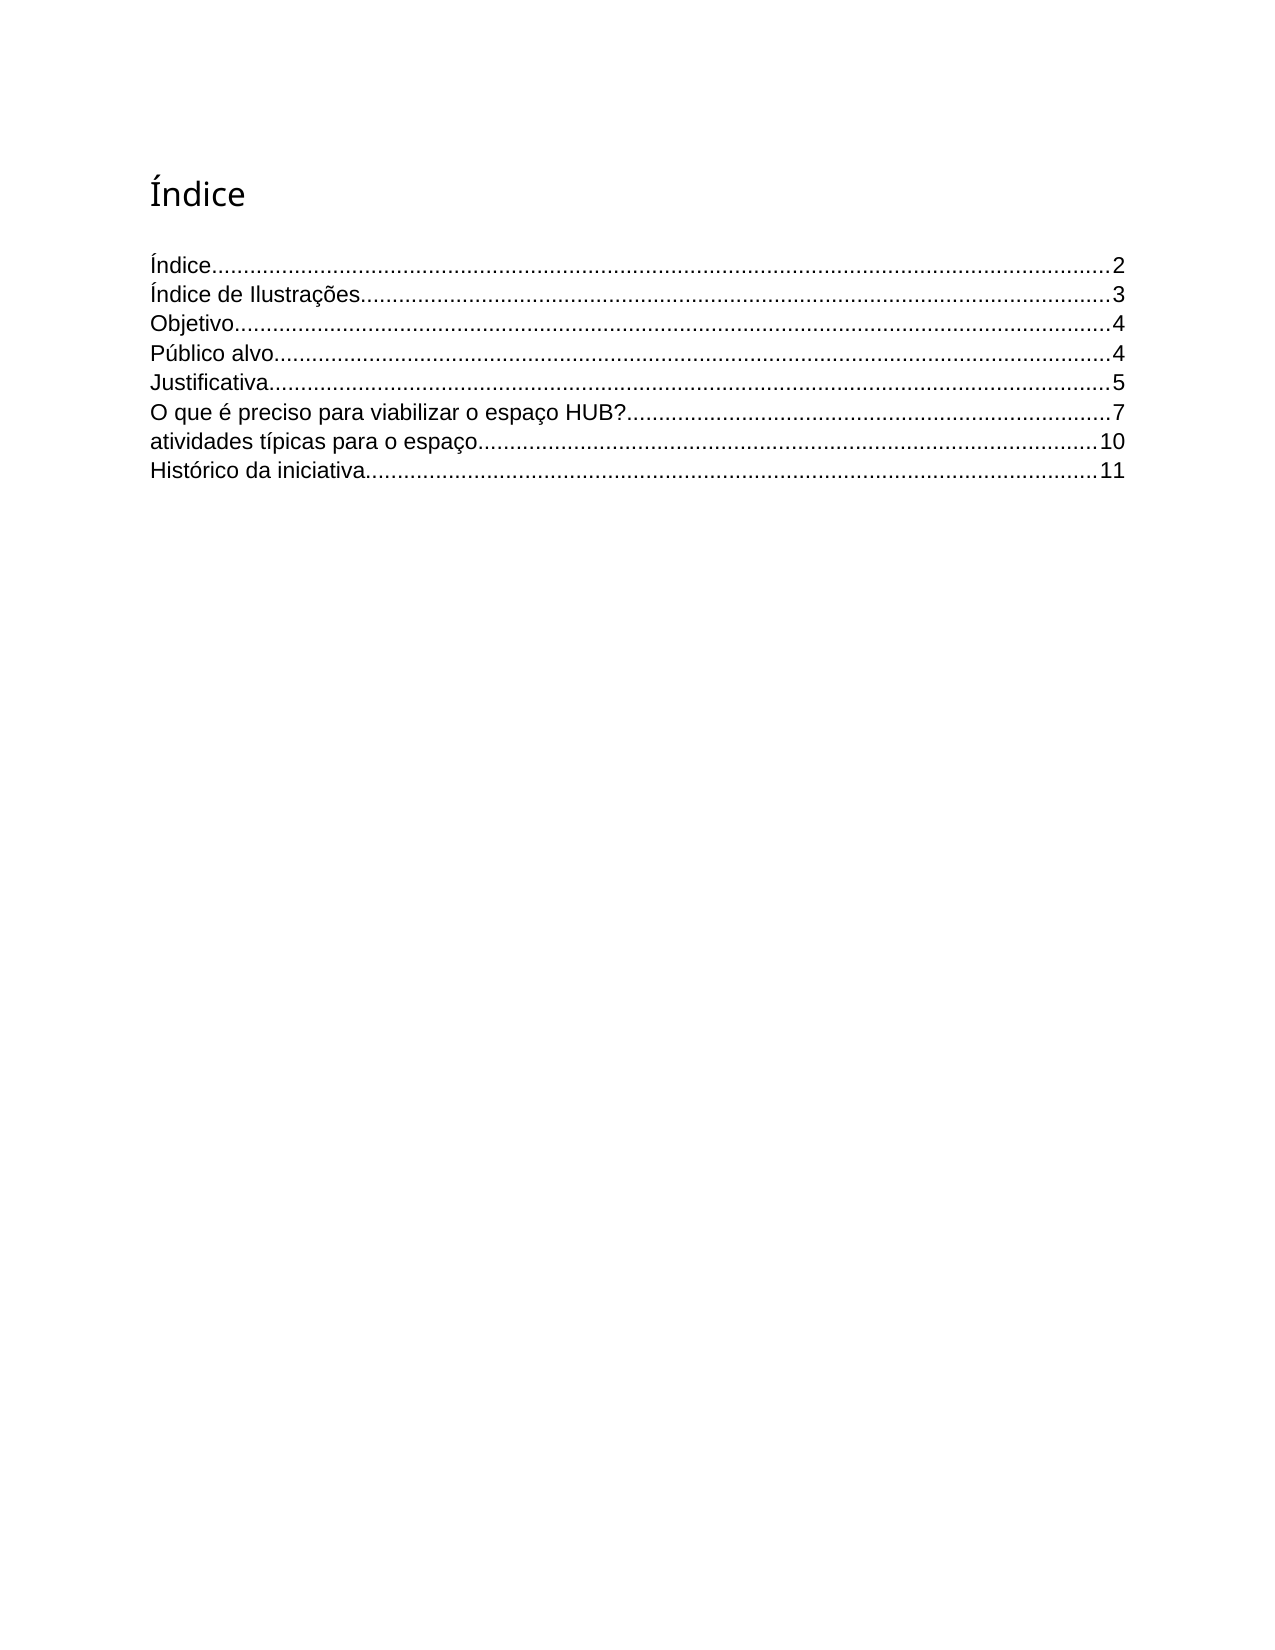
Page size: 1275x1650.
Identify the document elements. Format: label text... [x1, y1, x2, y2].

text Índice de Ilustrações 3 [150, 282, 1125, 307]
text Justificativa 5 [150, 370, 1125, 396]
text Índice 2 [150, 252, 1125, 278]
text Histórico da iniciativa 11 [150, 458, 1125, 484]
text atividades típicas para o espaço 10 [150, 429, 1125, 454]
text Público alvo 4 [150, 341, 1125, 366]
text O que é preciso para viabilizar o espaço HUB? 7 [150, 399, 1125, 425]
subtitle Índice [150, 171, 1125, 216]
text Objetivo 4 [150, 311, 1125, 337]
